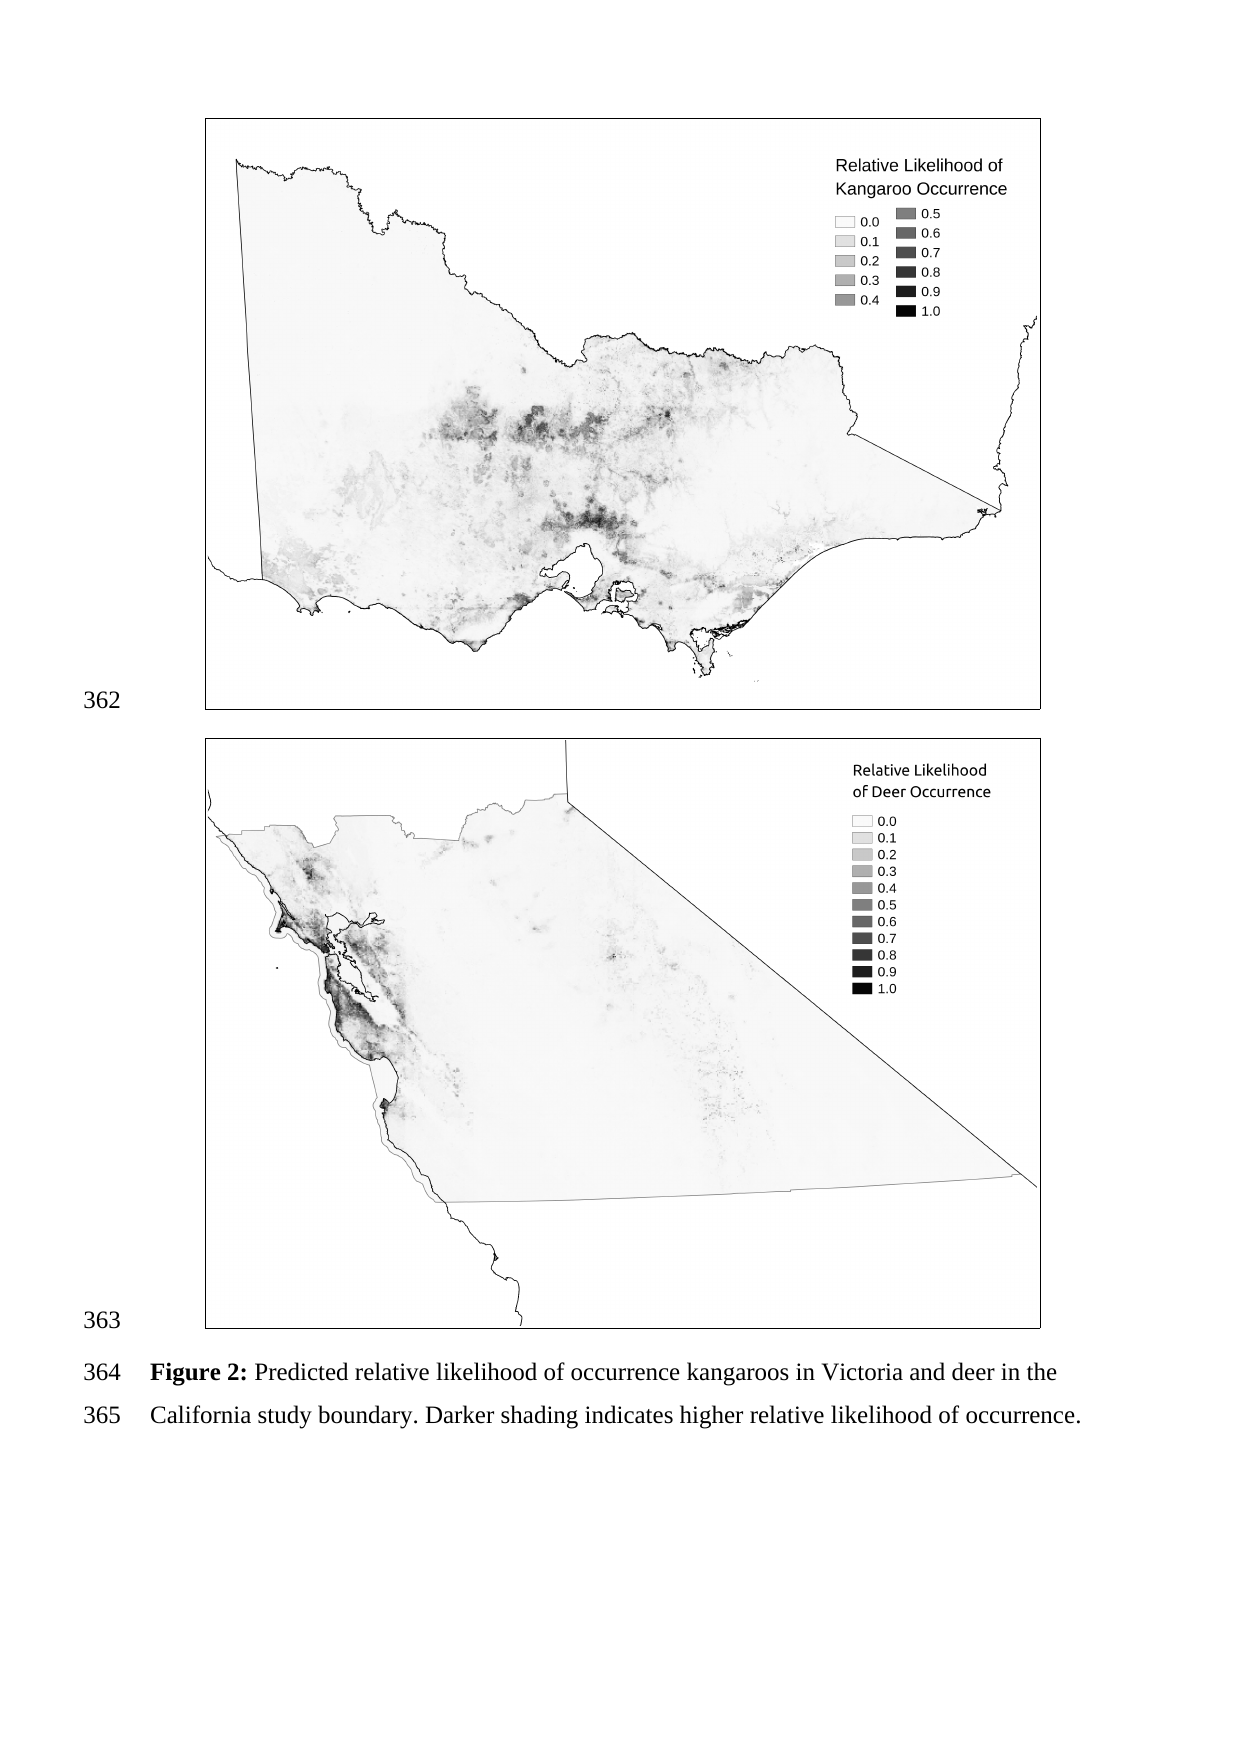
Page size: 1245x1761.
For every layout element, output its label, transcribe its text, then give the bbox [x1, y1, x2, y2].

picture [207, 740, 1037, 1326]
picture [207, 121, 1037, 706]
text Figure 2: Predicted relative likelihood of occurrence kangaroos in Victoria and deer in the California study boundary. Darker shading indicates higher relative likelihood of occurrence. [150, 1357, 1095, 1429]
